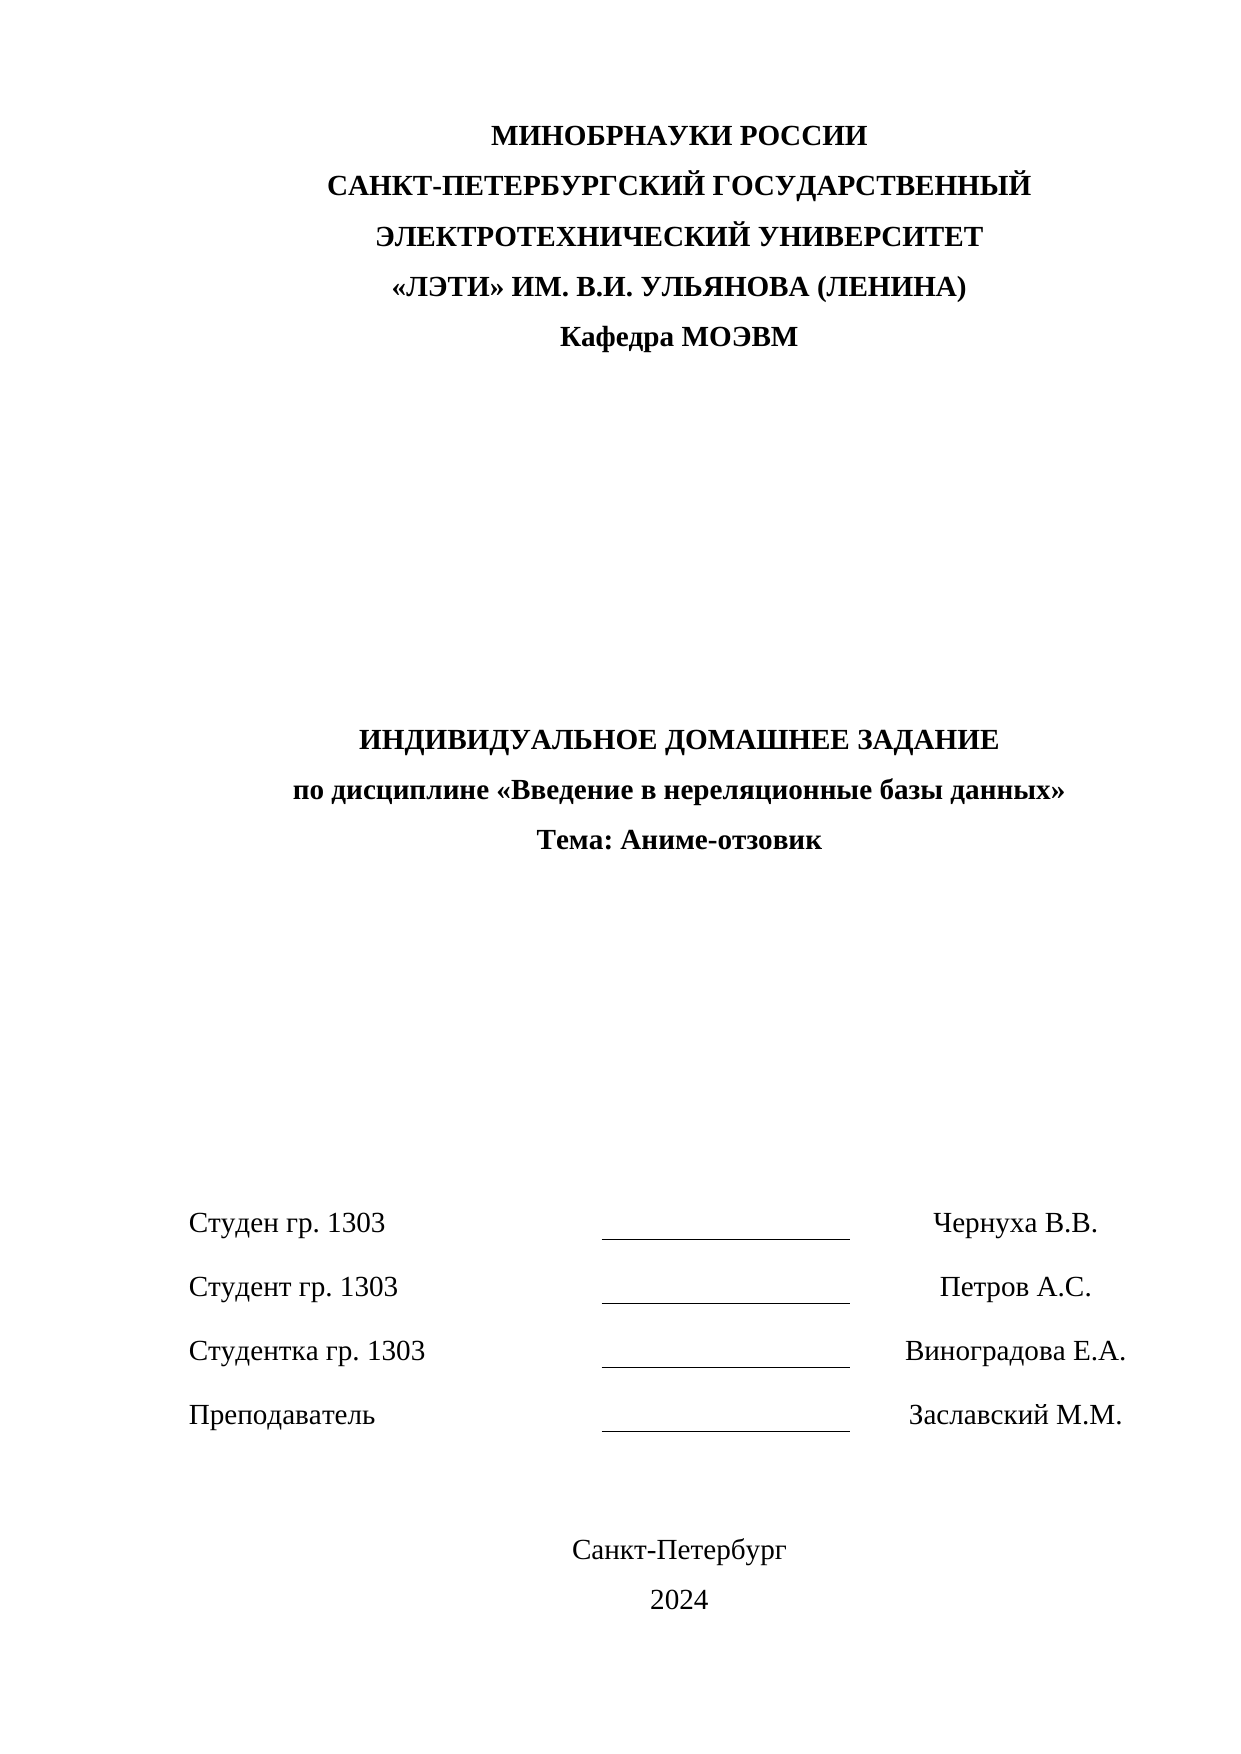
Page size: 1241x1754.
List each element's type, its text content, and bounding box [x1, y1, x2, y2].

table_cell [602, 1304, 850, 1367]
text Кафедра МОЭВМ [177, 319, 1181, 353]
table_cell [602, 1368, 850, 1431]
table_cell Петров А.С. [850, 1239, 1181, 1303]
text Санкт-Петербург [177, 1532, 1181, 1566]
text по дисциплине «Введение в нереляционные базы данных» [177, 772, 1181, 806]
text 2024 [177, 1582, 1181, 1616]
table_header [602, 1175, 850, 1239]
table_cell Заславский М.М. [850, 1367, 1181, 1431]
table_cell Виноградова Е.А. [850, 1303, 1181, 1367]
text «ЛЭТИ» ИМ. В.И. УЛЬЯНОВА (ЛЕНИНА) [177, 269, 1181, 303]
table_cell [602, 1240, 850, 1303]
text ИНДИВИДУАЛЬНОЕ ДОМАШНЕЕ ЗАДАНИЕ [177, 722, 1181, 755]
table_cell Студент гр. 1303 [177, 1239, 602, 1303]
table_header Студен гр. 1303 [177, 1175, 602, 1239]
text Тема: Аниме-отзовик [177, 822, 1181, 856]
text МИНОБРНАУКИ РОССИИ [177, 118, 1181, 152]
table_cell Преподаватель [177, 1367, 602, 1431]
table_cell Студентка гр. 1303 [177, 1303, 602, 1367]
text САНКТ-ПЕТЕРБУРГСКИЙ ГОСУДАРСТВЕННЫЙ [177, 168, 1181, 202]
text ЭЛЕКТРОТЕХНИЧЕСКИЙ УНИВЕРСИТЕТ [177, 219, 1181, 252]
table_header Чернуха В.В. [850, 1175, 1181, 1239]
